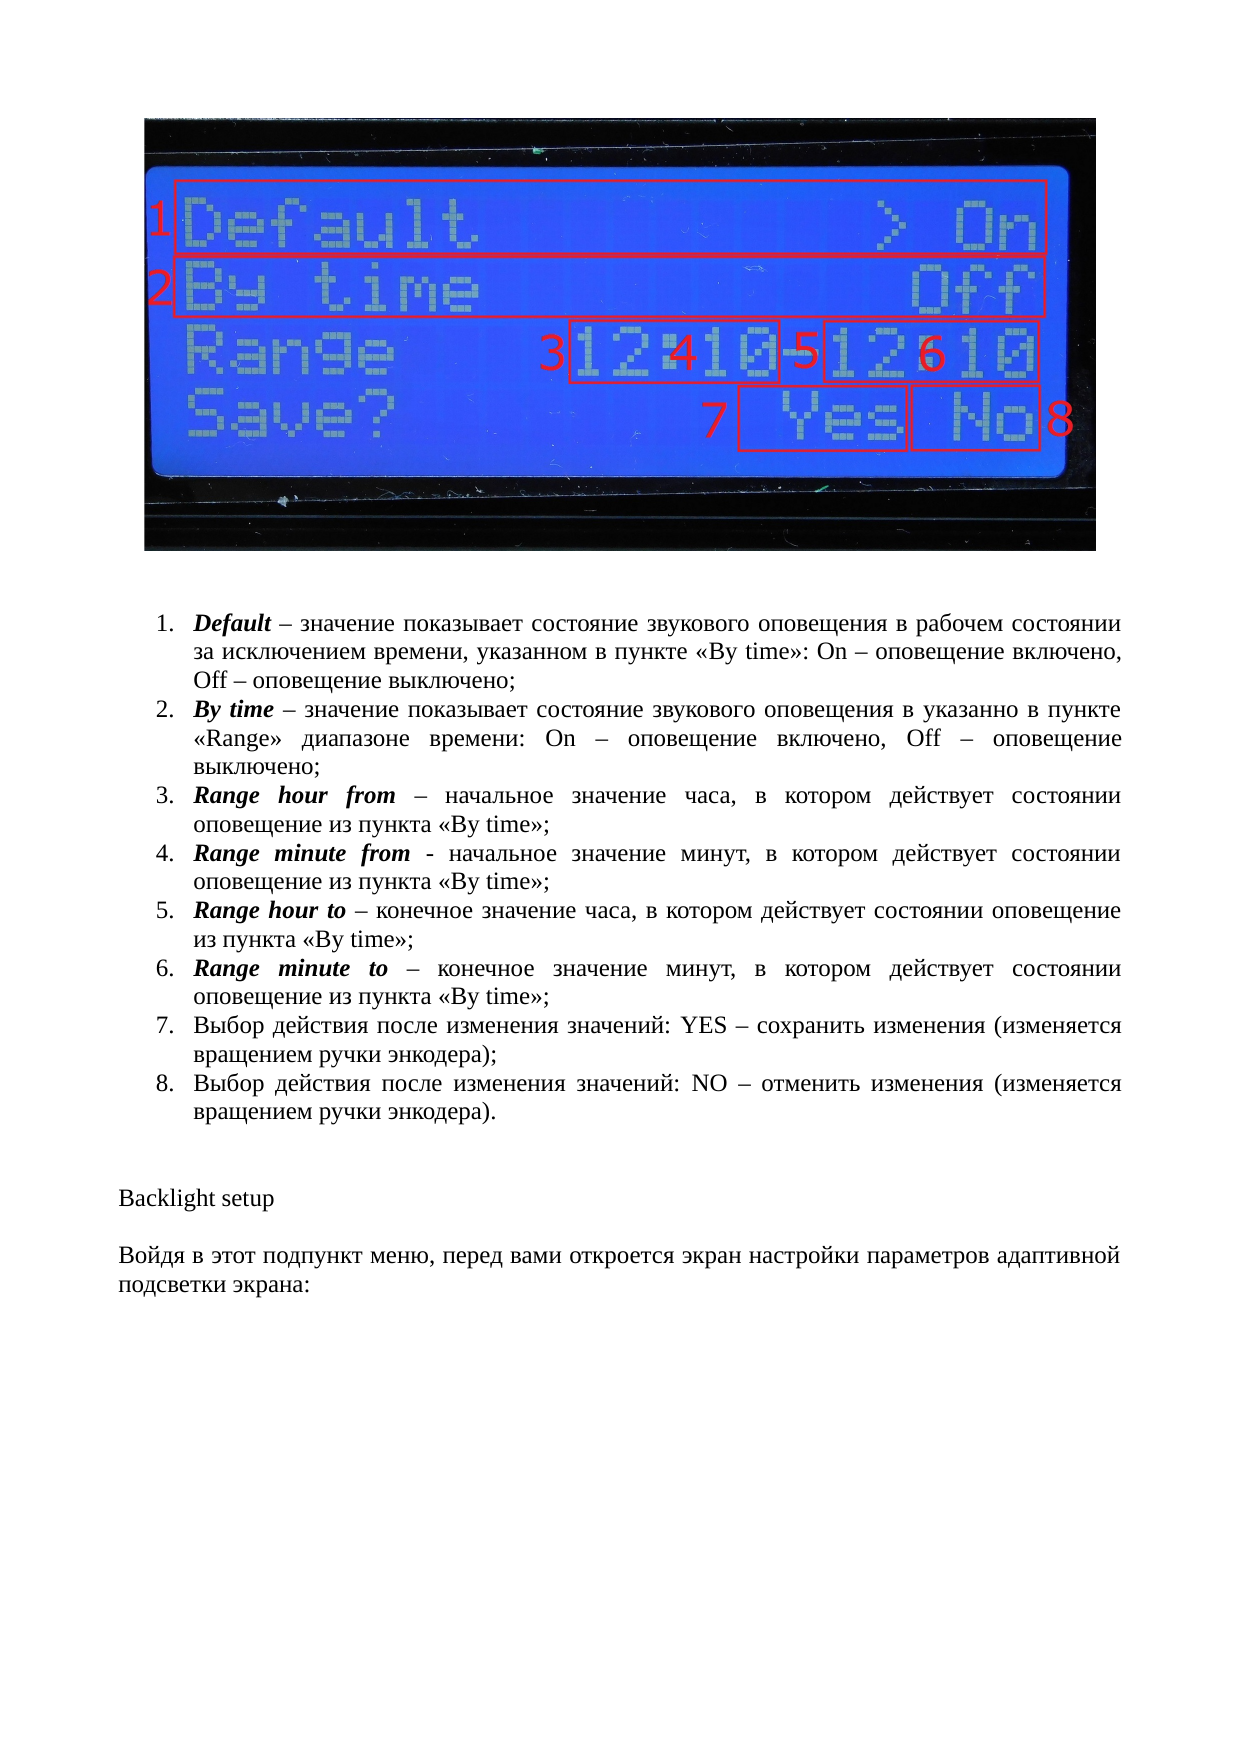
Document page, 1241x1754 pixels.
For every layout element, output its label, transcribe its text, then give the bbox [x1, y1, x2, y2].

text Войдя в этот подпункт меню, перед вами откроется экран настройки параметров адаптивной подсветки экрана: [118, 1240, 1122, 1298]
list By time – значение показывает состояние звукового оповещения в указанно в пункте «Range» диапазоне времени: On – оповещение включено, Off – оповещение выключено; [156, 694, 1122, 780]
picture [144, 118, 1096, 551]
list Range hour from – начальное значение часа, в котором действует состоянии оповещение из пункта «By time»; [156, 780, 1122, 838]
list Выбор действия после изменения значений: NO – отменить изменения (изменяется вращением ручки энкодера). [156, 1068, 1122, 1125]
list Range minute from - начальное значение минут, в котором действует состоянии оповещение из пункта «By time»; [156, 838, 1122, 895]
list Range hour to – конечное значение часа, в котором действует состоянии оповещение из пункта «By time»; [156, 895, 1122, 953]
list Default – значение показывает состояние звукового оповещения в рабочем состоянии за исключением времени, указанном в пункте «By time»: On – оповещение включено, Off – оповещение выключено; [156, 608, 1122, 694]
text Backlight setup [118, 1183, 1122, 1211]
list Выбор действия после изменения значений: YES – сохранить изменения (изменяется вращением ручки энкодера); [156, 1010, 1122, 1068]
list Range minute to – конечное значение минут, в котором действует состоянии оповещение из пункта «By time»; [156, 953, 1122, 1010]
